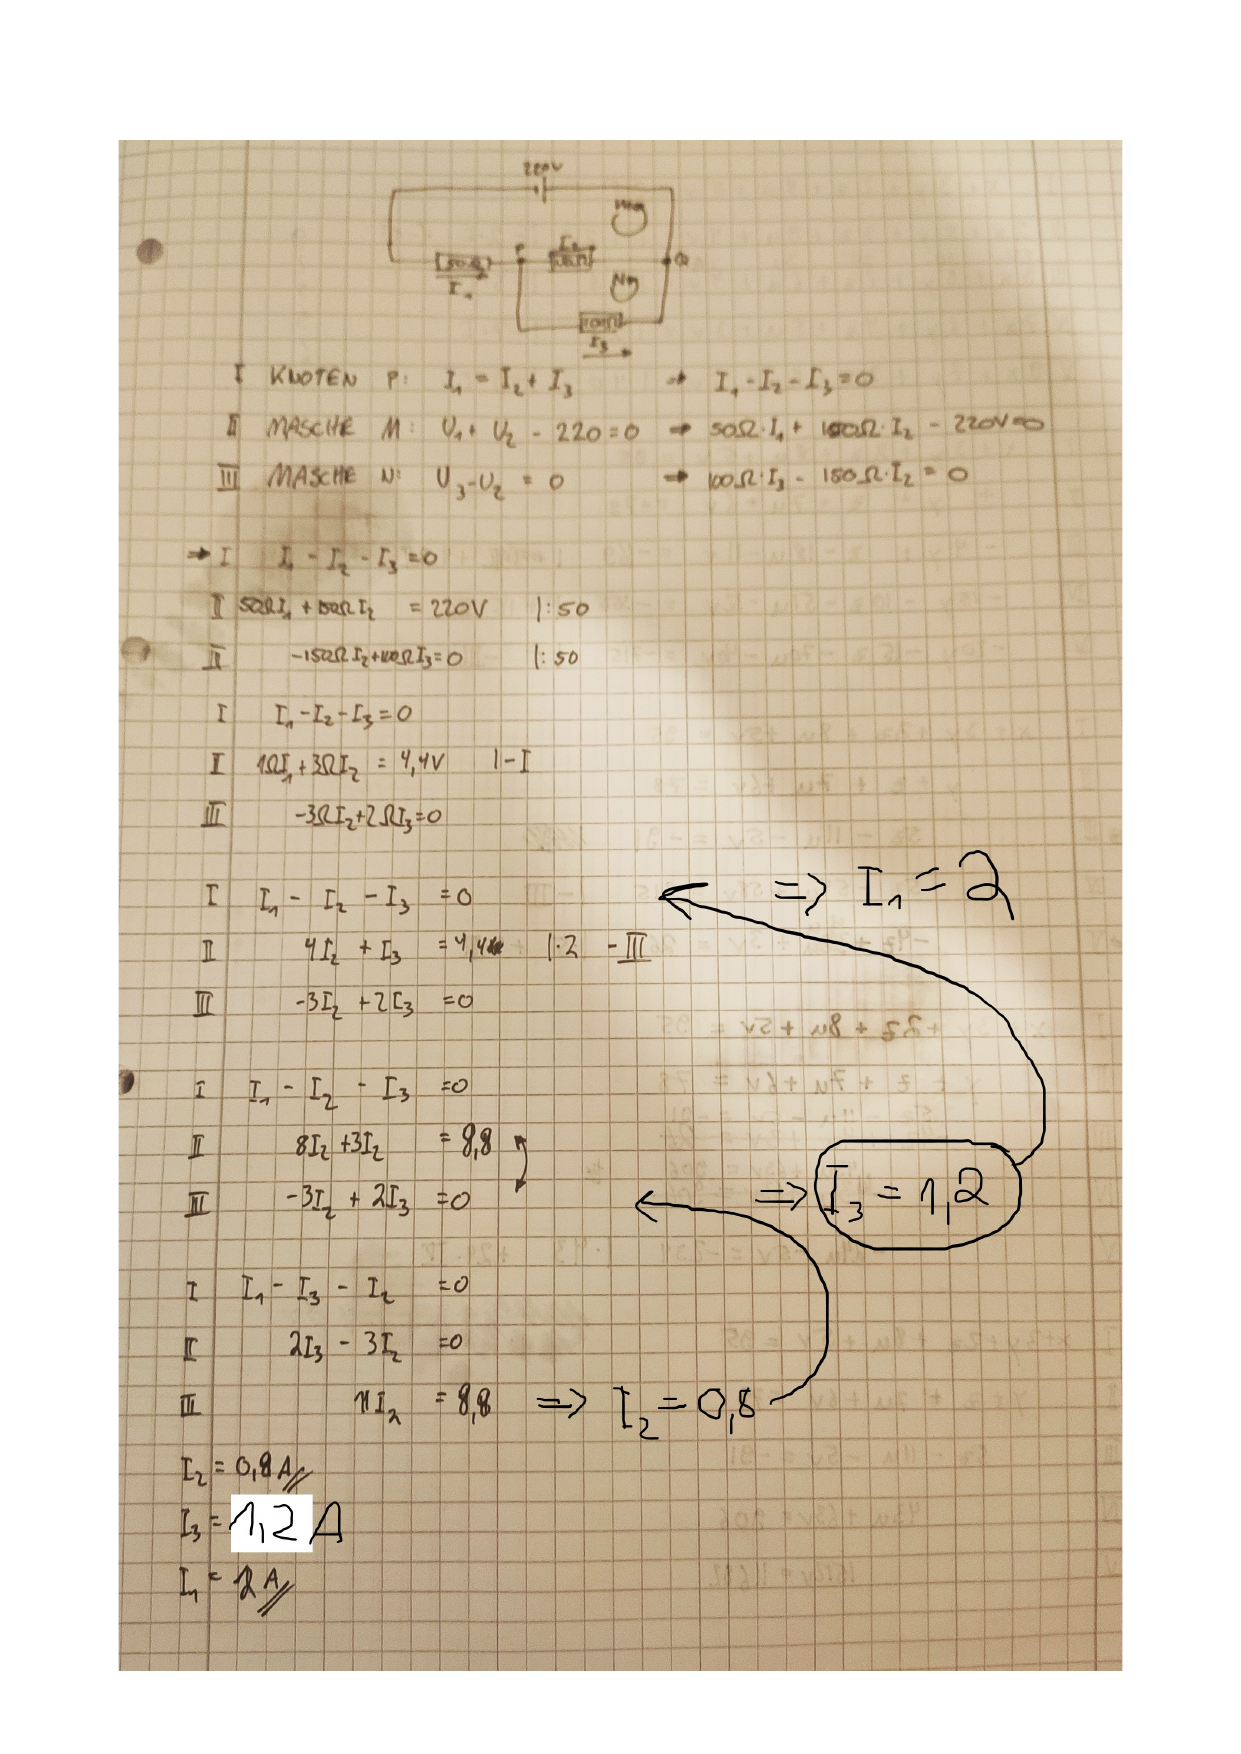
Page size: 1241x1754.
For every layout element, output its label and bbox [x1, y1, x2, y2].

picture [118, 140, 1123, 1671]
